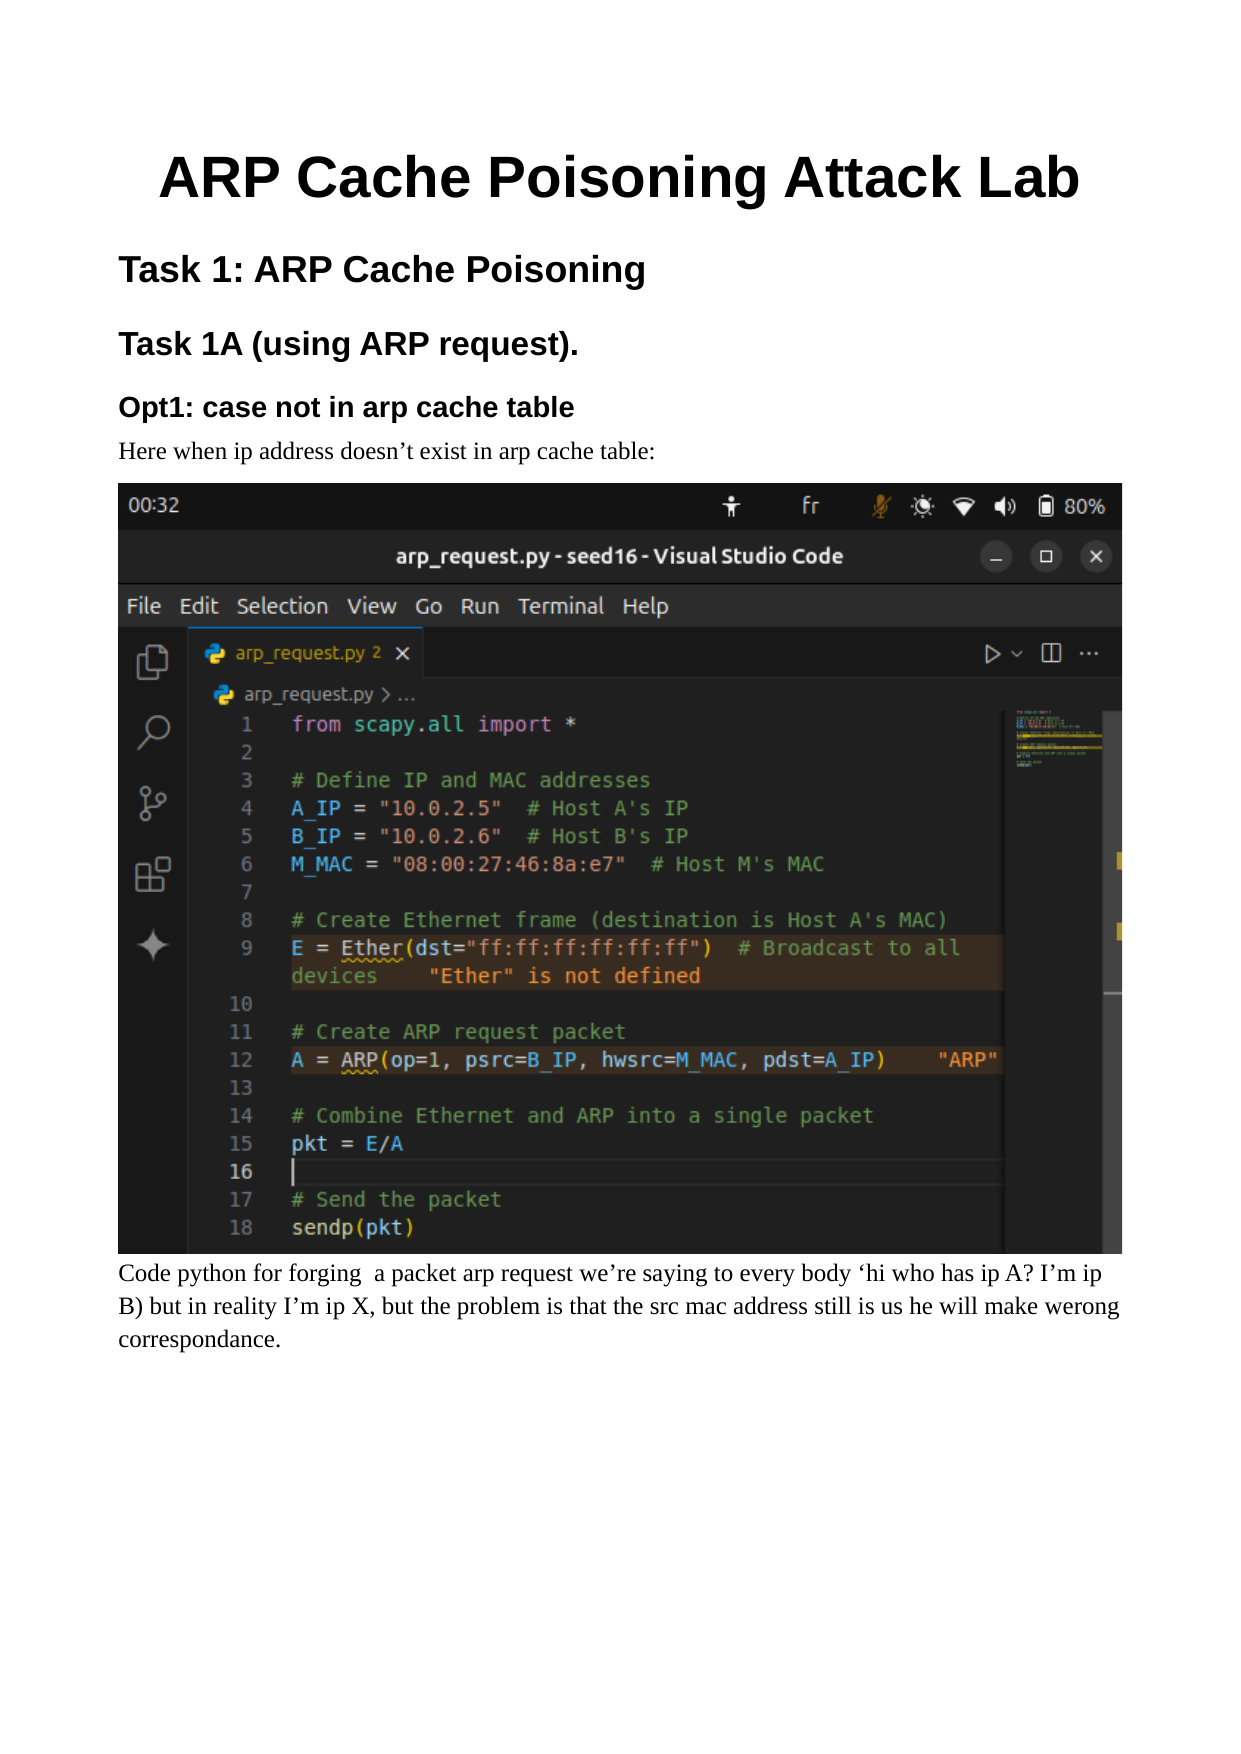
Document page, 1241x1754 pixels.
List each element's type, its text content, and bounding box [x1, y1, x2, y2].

subtitle Task 1A (using ARP request). [118, 324, 1122, 363]
text Here when ip address doesn’t exist in arp cache table: [118, 436, 1122, 464]
text Code python for forging a packet arp request we’re saying to every body ‘hi who has ip A? I’m ip B) but in reality I’m ip X, but the problem is that the src mac address still is us he will make werong correspondance. [118, 1254, 1122, 1353]
subtitle Task 1: ARP Cache Poisoning [118, 248, 1122, 291]
subtitle Opt1: case not in arp cache table [118, 390, 1122, 423]
picture [118, 483, 1123, 1254]
title ARP Cache Poisoning Attack Lab [118, 143, 1122, 210]
